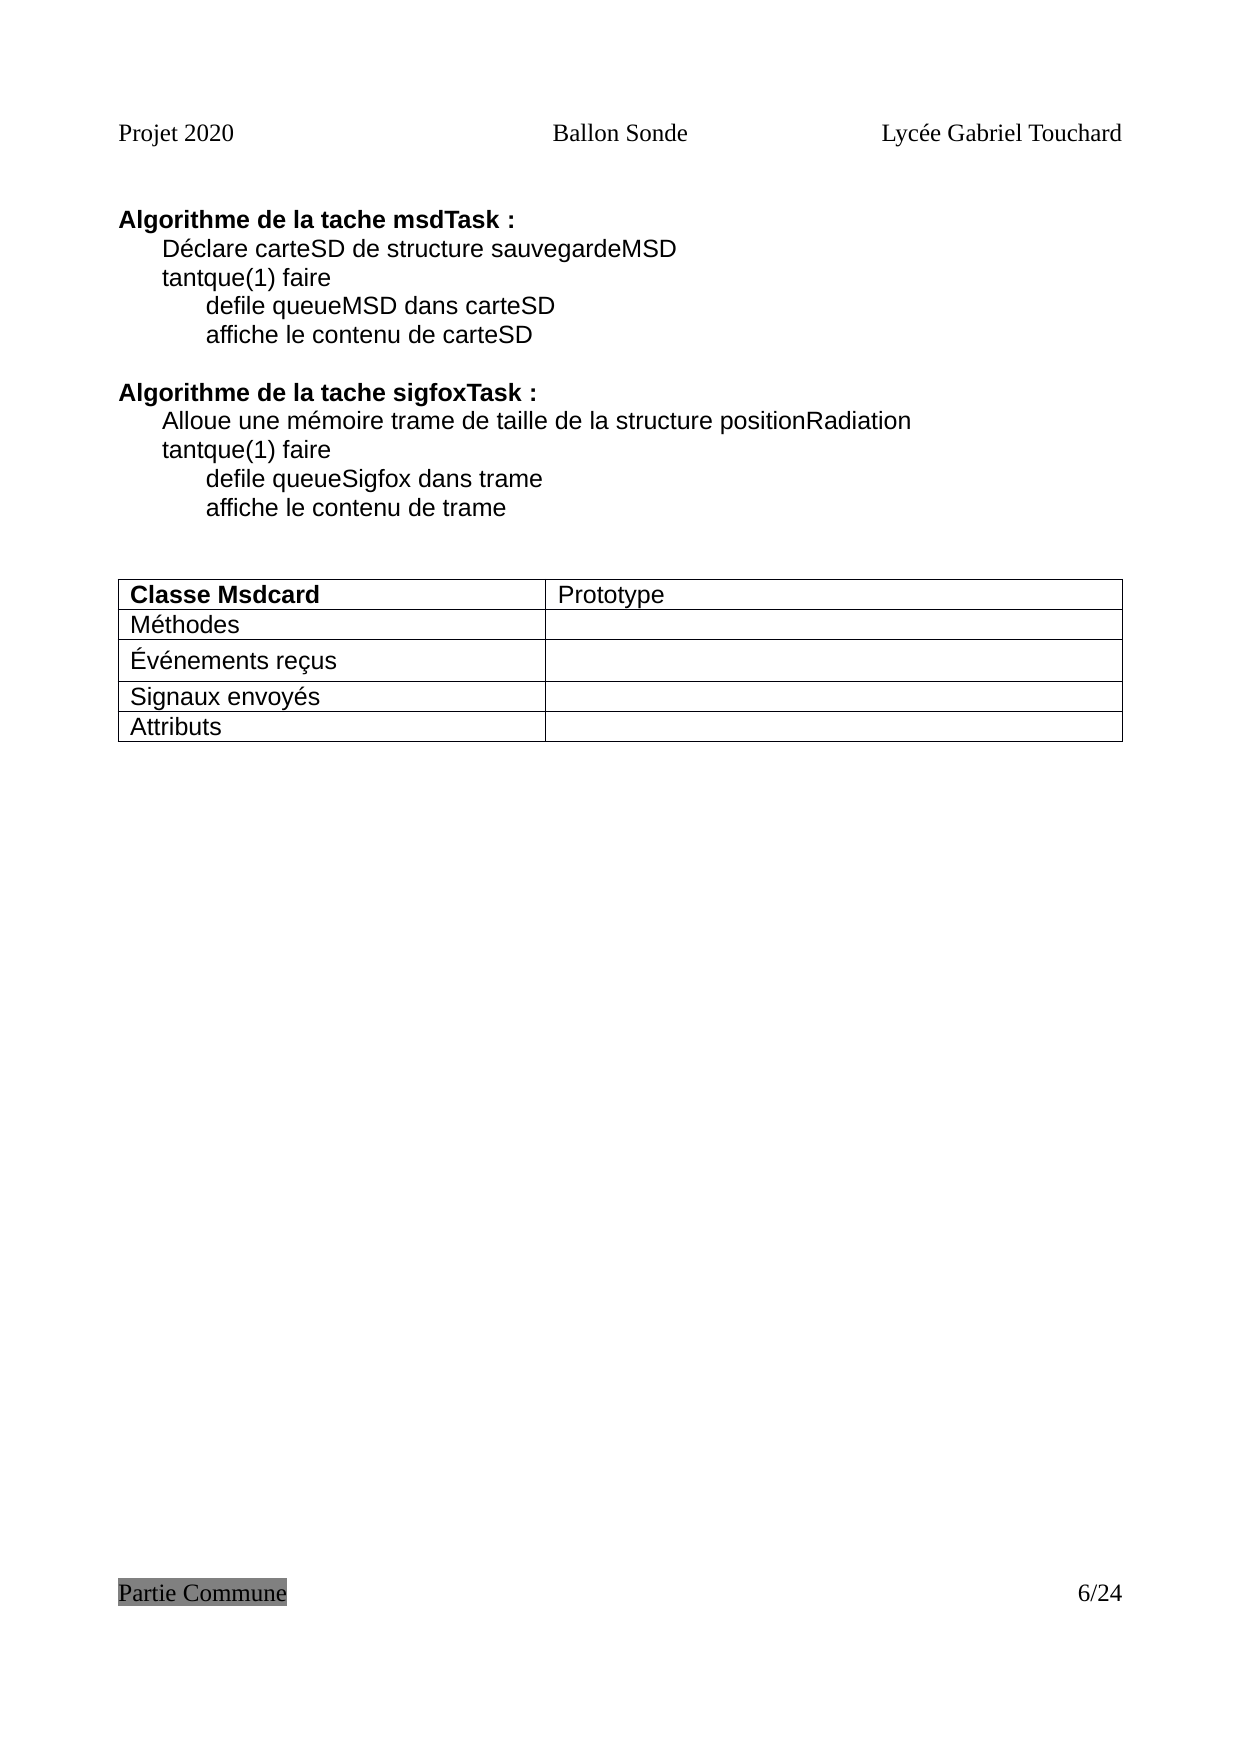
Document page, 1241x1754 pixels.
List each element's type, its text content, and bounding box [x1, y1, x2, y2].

table_cell Signaux envoyés [119, 682, 545, 711]
table_cell [546, 640, 1122, 681]
table_cell [546, 712, 1122, 741]
table_header Classe Msdcard [119, 580, 545, 609]
table_cell [546, 682, 1122, 711]
text Algorithme de la tache sigfoxTask : [118, 378, 1122, 406]
text Algorithme de la tache msdTask : [118, 205, 1122, 234]
table_header Prototype [546, 580, 1122, 609]
text tantque(1) faire [118, 263, 1122, 291]
text Alloue une mémoire trame de taille de la structure positionRadiation [118, 406, 1122, 435]
table_cell [546, 610, 1122, 638]
text affiche le contenu de trame [118, 493, 1122, 521]
table_cell Méthodes [119, 610, 545, 638]
text tantque(1) faire [118, 435, 1122, 464]
text affiche le contenu de carteSD [118, 320, 1122, 349]
table_cell Événements reçus [119, 640, 545, 681]
text defile queueSigfox dans trame [118, 464, 1122, 493]
text Déclare carteSD de structure sauvegardeMSD [118, 234, 1122, 263]
text defile queueMSD dans carteSD [118, 291, 1122, 320]
table_cell Attributs [119, 712, 545, 741]
